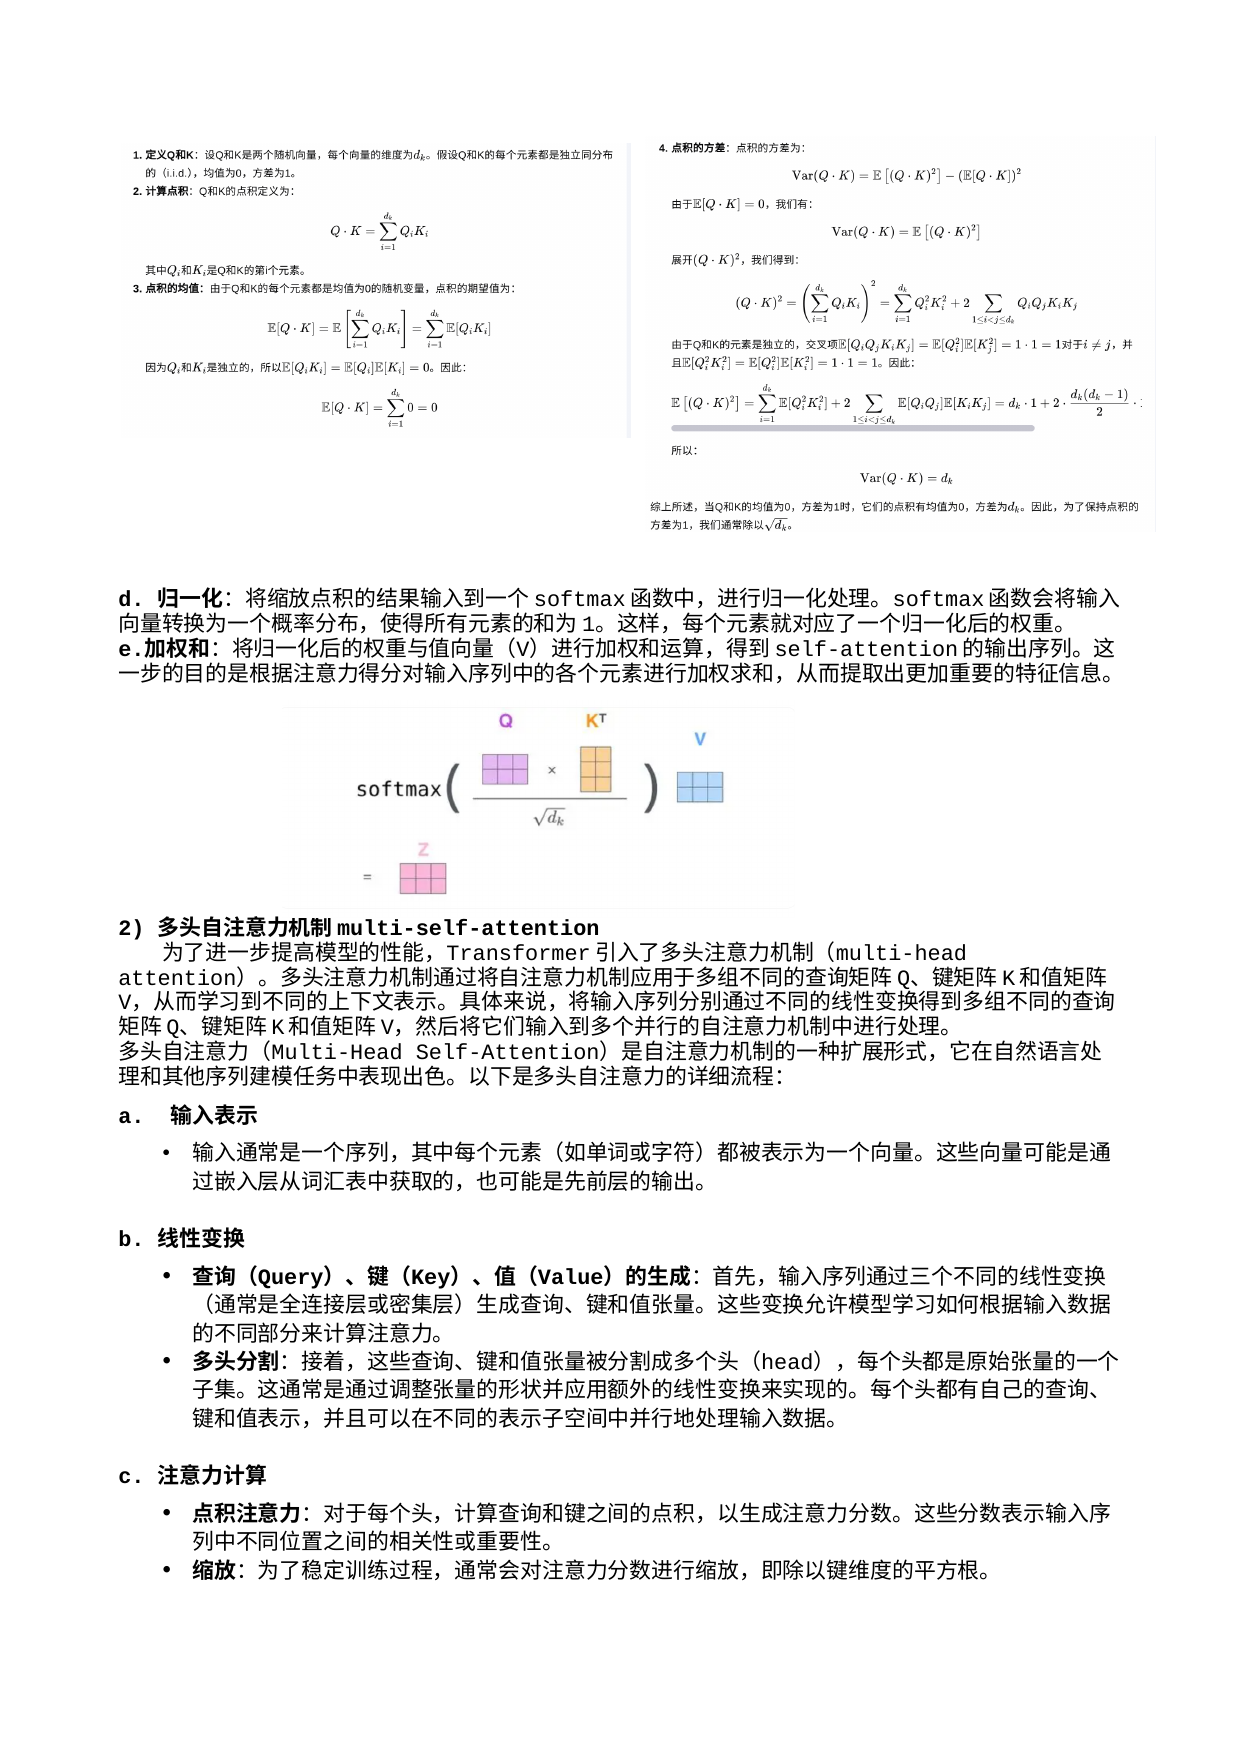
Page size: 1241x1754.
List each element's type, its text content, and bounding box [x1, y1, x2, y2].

list 查询（Query）、键（Key）、值（Value）的生成：首先，输入序列通过三个不同的线性变换（通常是全连接层或密集层）生成查询、键和值张量。这些变换允许模型学习如何根据输入数据的不同部分来计算注意力。 [162, 1266, 1122, 1348]
text d. 归一化：将缩放点积的结果输入到一个softmax函数中，进行归一化处理。softmax函数会将输入向量转换为一个概率分布，使得所有元素的和为1。这样，每个元素就对应了一个归一化后的权重。 [118, 588, 1122, 638]
subtitle c. 注意力计算 [118, 1466, 1122, 1491]
text e.加权和：将归一化后的权重与值向量（V）进行加权和运算，得到self-attention的输出序列。这一步的目的是根据注意力得分对输入序列中的各个元素进行加权求和，从而提取出更加重要的特征信息。 [118, 638, 1122, 688]
list 缩放：为了稳定训练过程，通常会对注意力分数进行缩放，即除以键维度的平方根。 [162, 1560, 1122, 1585]
text 多头自注意力（Multi-Head Self-Attention）是自注意力机制的一种扩展形式，它在自然语言处理和其他序列建模任务中表现出色。以下是多头自注意力的详细流程： [118, 1041, 1122, 1091]
picture [120, 143, 631, 438]
subtitle b. 线性变换 [118, 1229, 1122, 1253]
text 2) 多头自注意力机制multi-self-attention [118, 688, 1122, 942]
subtitle a. 输入表示 [118, 1105, 1122, 1130]
text 为了进一步提高模型的性能，Transformer引入了多头注意力机制（multi-head attention）。多头注意力机制通过将自注意力机制应用于多组不同的查询矩阵Q、键矩阵K和值矩阵V，从而学习到不同的上下文表示。具体来说，将输入序列分别通过不同的线性变换得到多组不同的查询矩阵Q、键矩阵K和值矩阵V，然后将它们输入到多个并行的自注意力机制中进行处理。 [118, 942, 1122, 1041]
picture [282, 700, 795, 918]
list 输入通常是一个序列，其中每个元素（如单词或字符）都被表示为一个向量。这些向量可能是通过嵌入层从词汇表中获取的，也可能是先前层的输出。 [162, 1143, 1122, 1196]
list 多头分割：接着，这些查询、键和值张量被分割成多个头（head），每个头都是原始张量的一个子集。这通常是通过调整张量的形状并应用额外的线性变换来实现的。每个头都有自己的查询、键和值表示，并且可以在不同的表示子空间中并行地处理输入数据。 [162, 1351, 1122, 1433]
list 点积注意力：对于每个头，计算查询和键之间的点积，以生成注意力分数。这些分数表示输入序列中不同位置之间的相关性或重要性。 [162, 1503, 1122, 1556]
picture [645, 136, 1156, 532]
